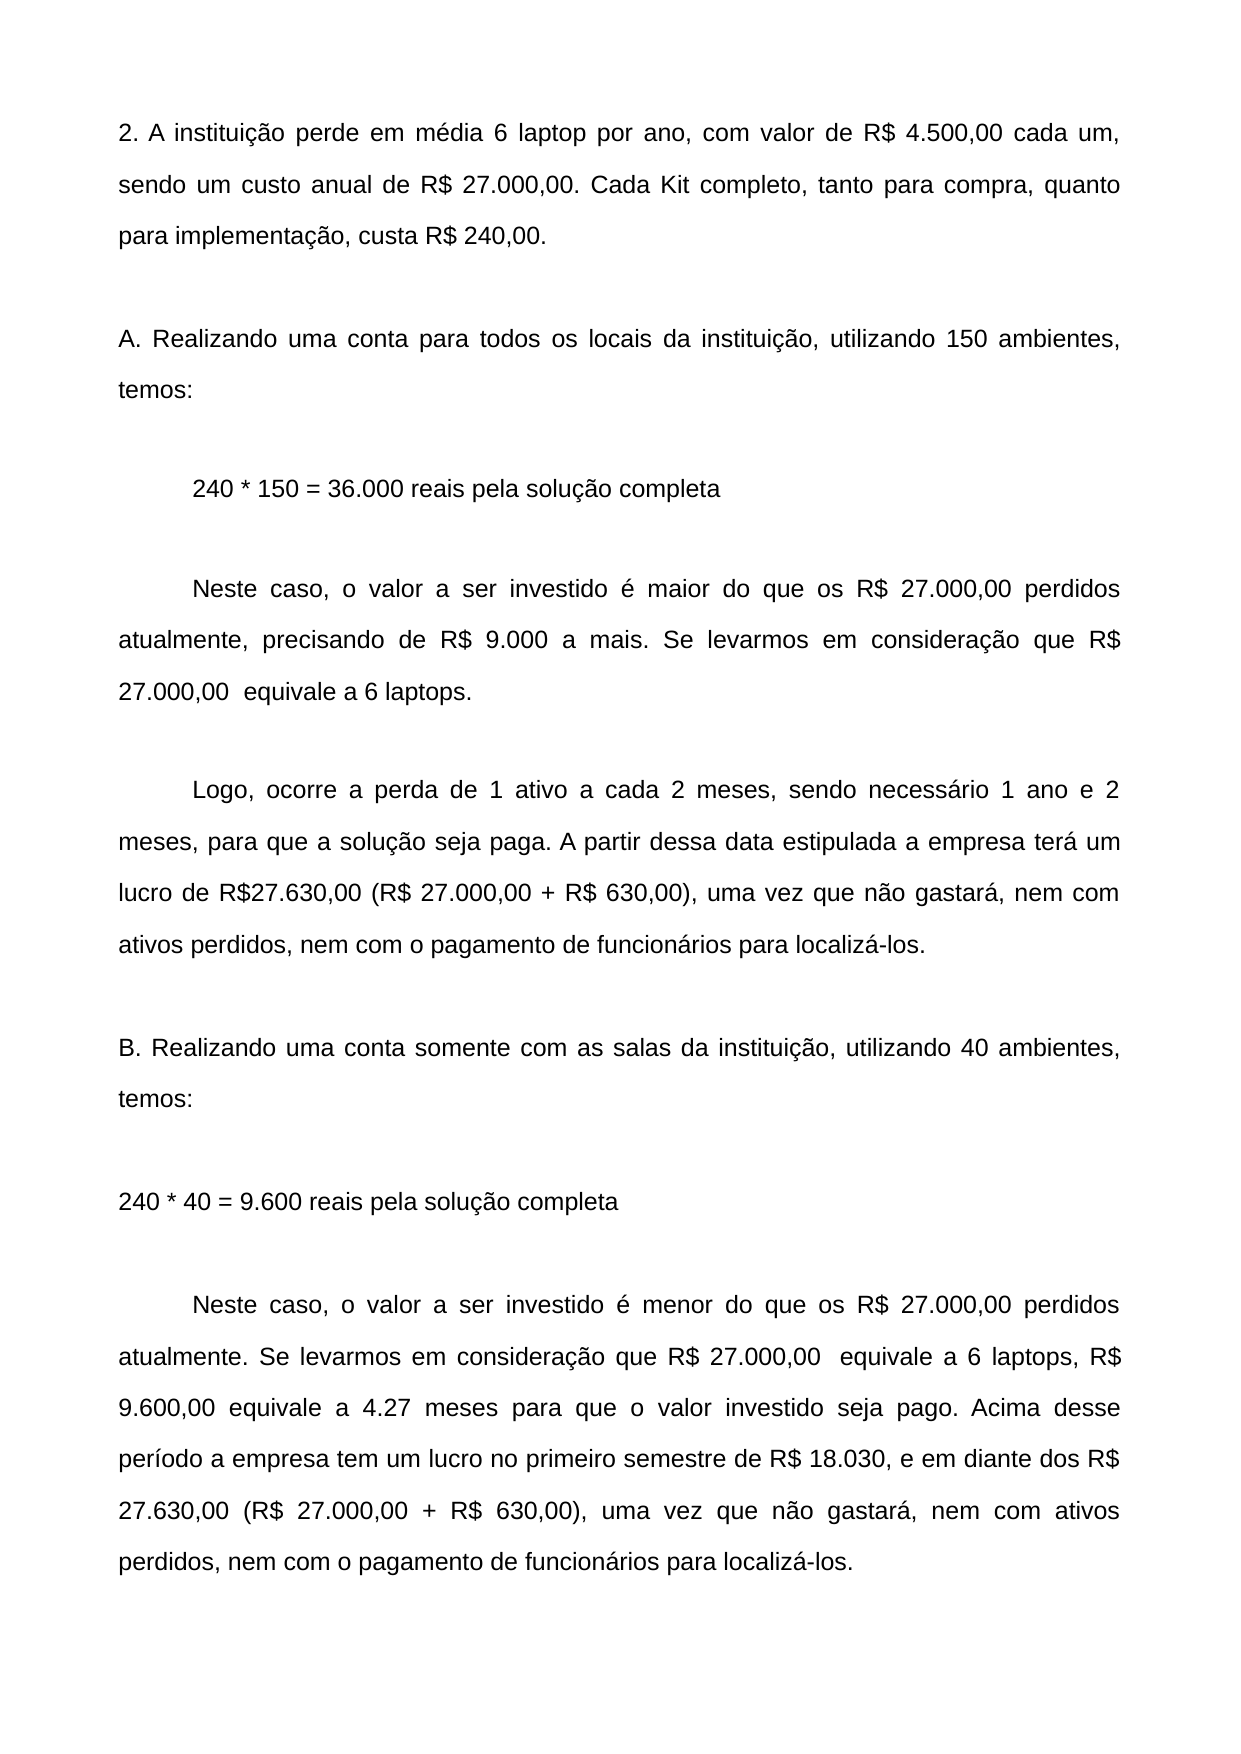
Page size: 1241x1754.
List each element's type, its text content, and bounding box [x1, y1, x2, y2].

text Neste caso, o valor a ser investido é maior do que os R$ 27.000,00 perdidos atualmente, precisando de R$ 9.000 a mais. Se levarmos em consideração que R$ 27.000,00 equivale a 6 laptops. [118, 573, 1122, 705]
text Neste caso, o valor a ser investido é menor do que os R$ 27.000,00 perdidos atualmente. Se levarmos em consideração que R$ 27.000,00 equivale a 6 laptops, R$ 9.600,00 equivale a 4.27 meses para que o valor investido seja pago. Acima desse período a empresa tem um lucro no primeiro semestre de R$ 18.030, e em diante dos R$ 27.630,00 (R$ 27.000,00 + R$ 630,00), uma vez que não gastará, nem com ativos perdidos, nem com o pagamento de funcionários para localizá-los. [118, 1290, 1122, 1576]
text 2. A instituição perde em média 6 laptop por ano, com valor de R$ 4.500,00 cada um, sendo um custo anual de R$ 27.000,00. Cada Kit completo, tanto para compra, quanto para implementação, custa R$ 240,00. [118, 118, 1122, 250]
text Logo, ocorre a perda de 1 ativo a cada 2 meses, sendo necessário 1 ano e 2 meses, para que a solução seja paga. A partir dessa data estipulada a empresa terá um lucro de R$27.630,00 (R$ 27.000,00 + R$ 630,00), uma vez que não gastará, nem com ativos perdidos, nem com o pagamento de funcionários para localizá-los. [118, 776, 1122, 959]
text 240 * 40 = 9.600 reais pela solução completa [118, 1187, 1122, 1216]
text B. Realizando uma conta somente com as salas da instituição, utilizando 40 ambientes, temos: [118, 1033, 1122, 1113]
text 240 * 150 = 36.000 reais pela solução completa [118, 474, 1122, 503]
text A. Realizando uma conta para todos os locais da instituição, utilizando 150 ambientes, temos: [118, 324, 1122, 404]
